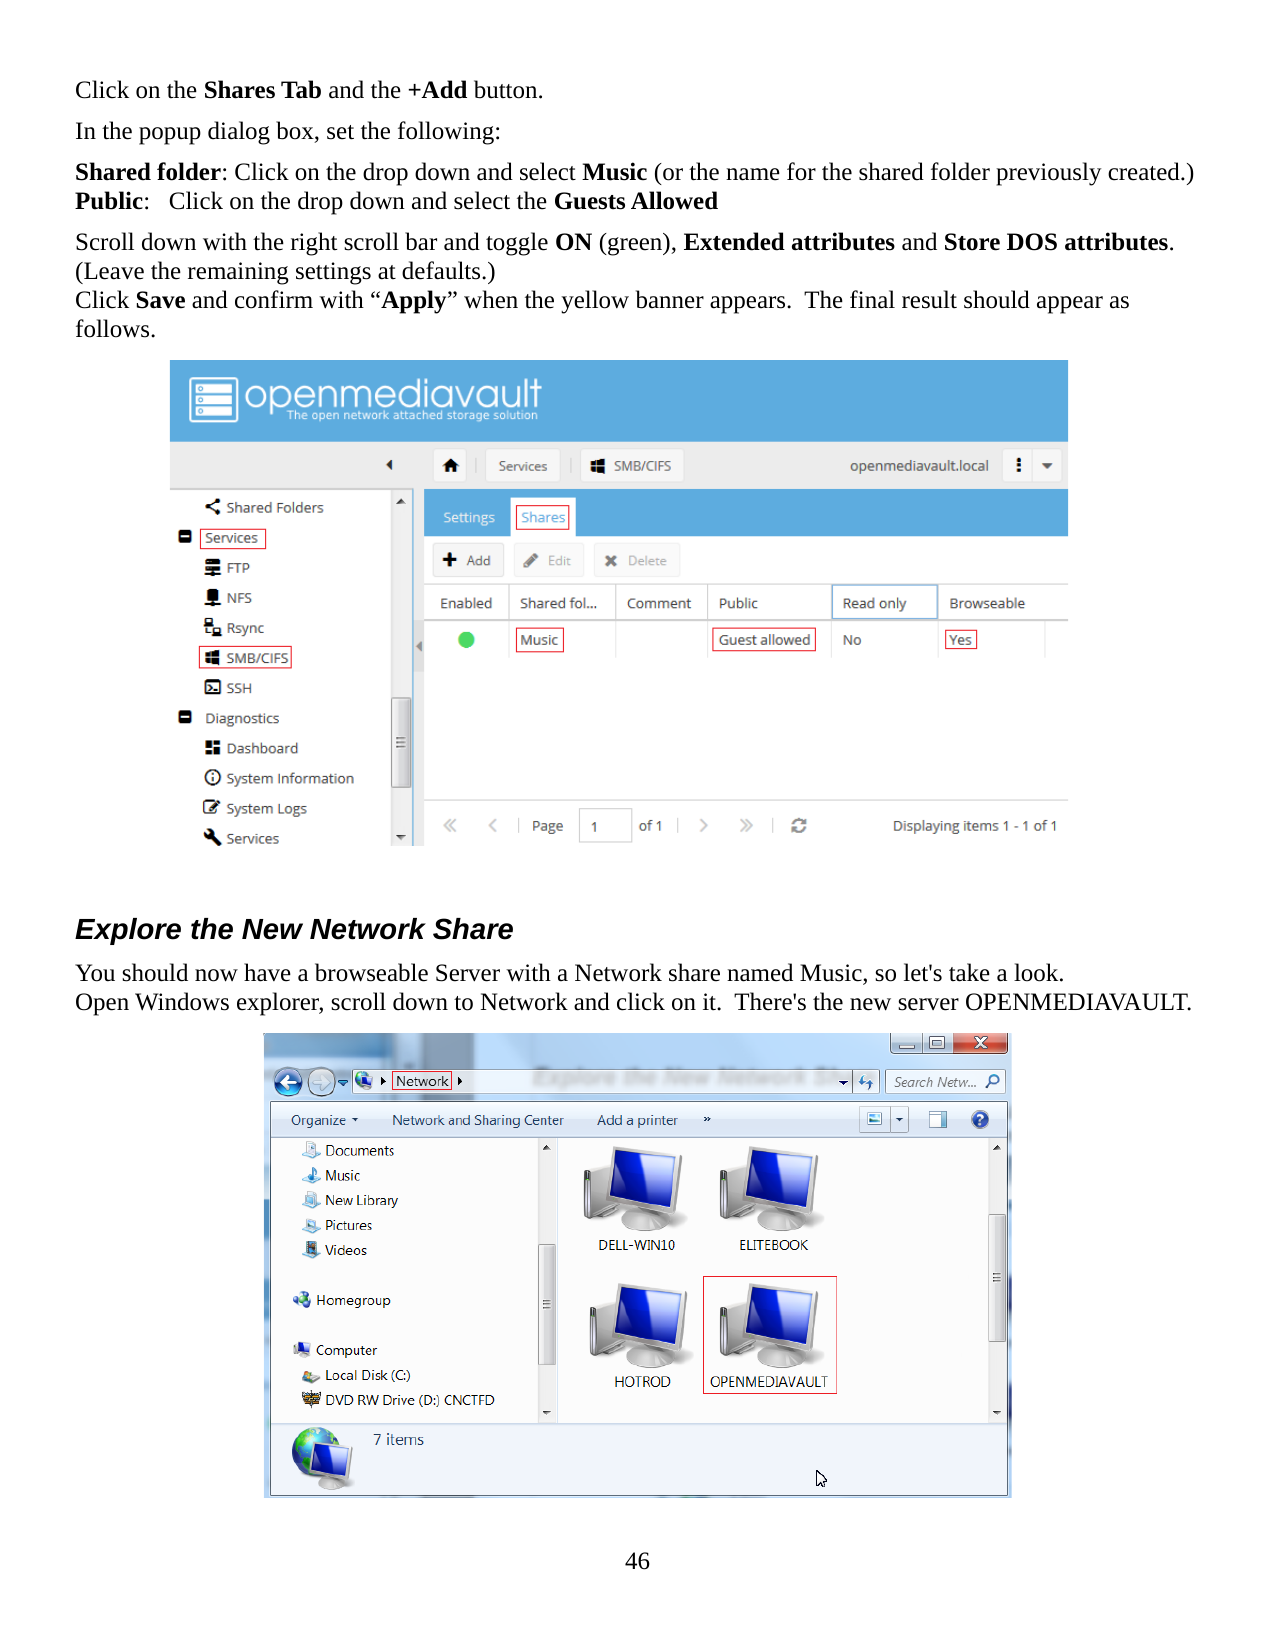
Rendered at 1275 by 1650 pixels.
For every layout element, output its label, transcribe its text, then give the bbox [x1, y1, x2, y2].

text Scroll down with the right scroll bar and toggle ON (green), Extended attributes and Store DOS attributes. (Leave the remaining settings at defaults.) Click Save and confirm with “Apply” when the yellow banner appears. The final result should appear as follows. [75, 227, 1200, 875]
text Shared folder: Click on the drop down and select Music (or the name for the shared folder previously created.) Public: Click on the drop down and select the Guests Allowed [75, 157, 1200, 215]
text Click on the Shares Tab and the +Add button. [75, 75, 1200, 104]
text You should now have a browseable Server with a Network share named Music, so let's take a look. Open Windows explorer, scroll down to Network and click on it. There's the new server OPENMEDIAVAULT. [75, 958, 1200, 1016]
subtitle Explore the New Network Share [75, 912, 1200, 946]
text In the popup dialog box, set the following: [75, 116, 1200, 145]
